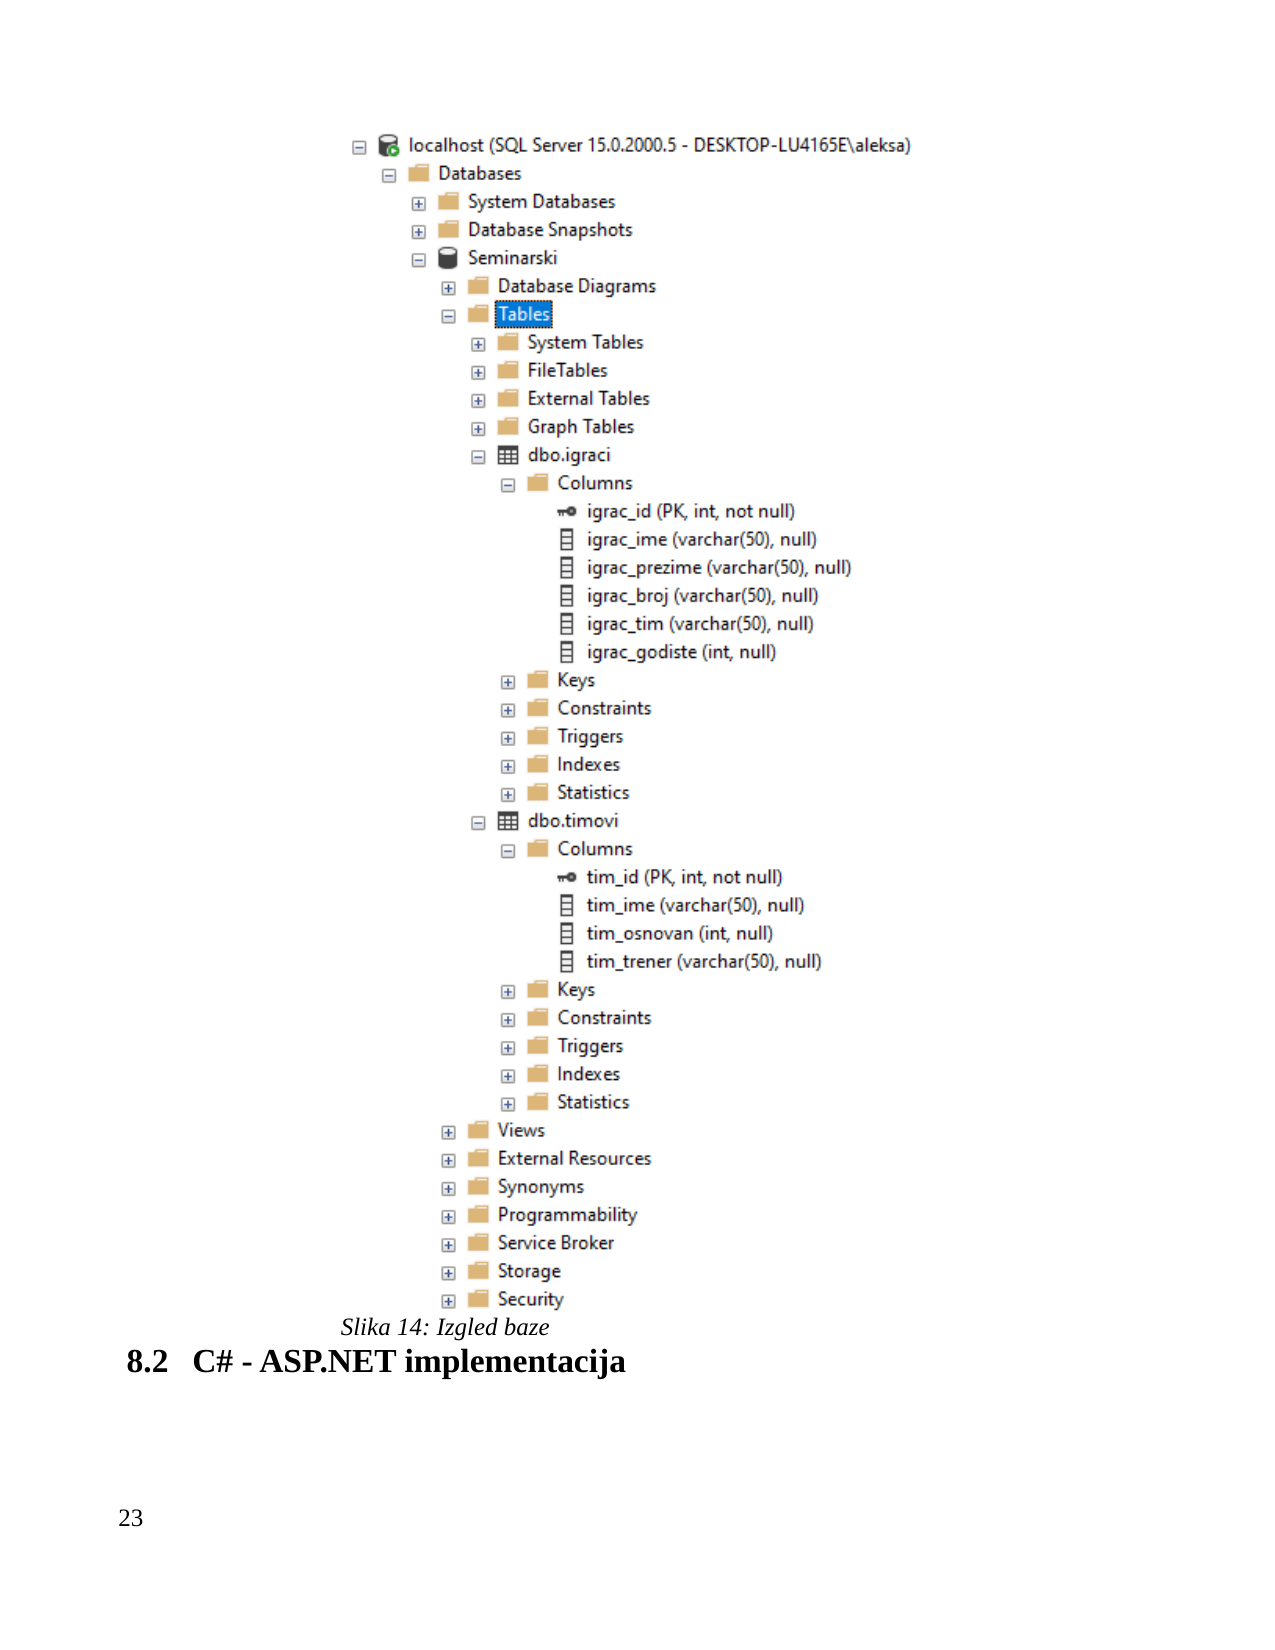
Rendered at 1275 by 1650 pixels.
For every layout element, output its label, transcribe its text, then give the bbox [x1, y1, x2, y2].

subtitle C# - ASP.NET implementacija [118, 118, 1157, 1379]
text Slika 14: Izgled baze [341, 1312, 934, 1341]
picture [340, 130, 935, 1312]
